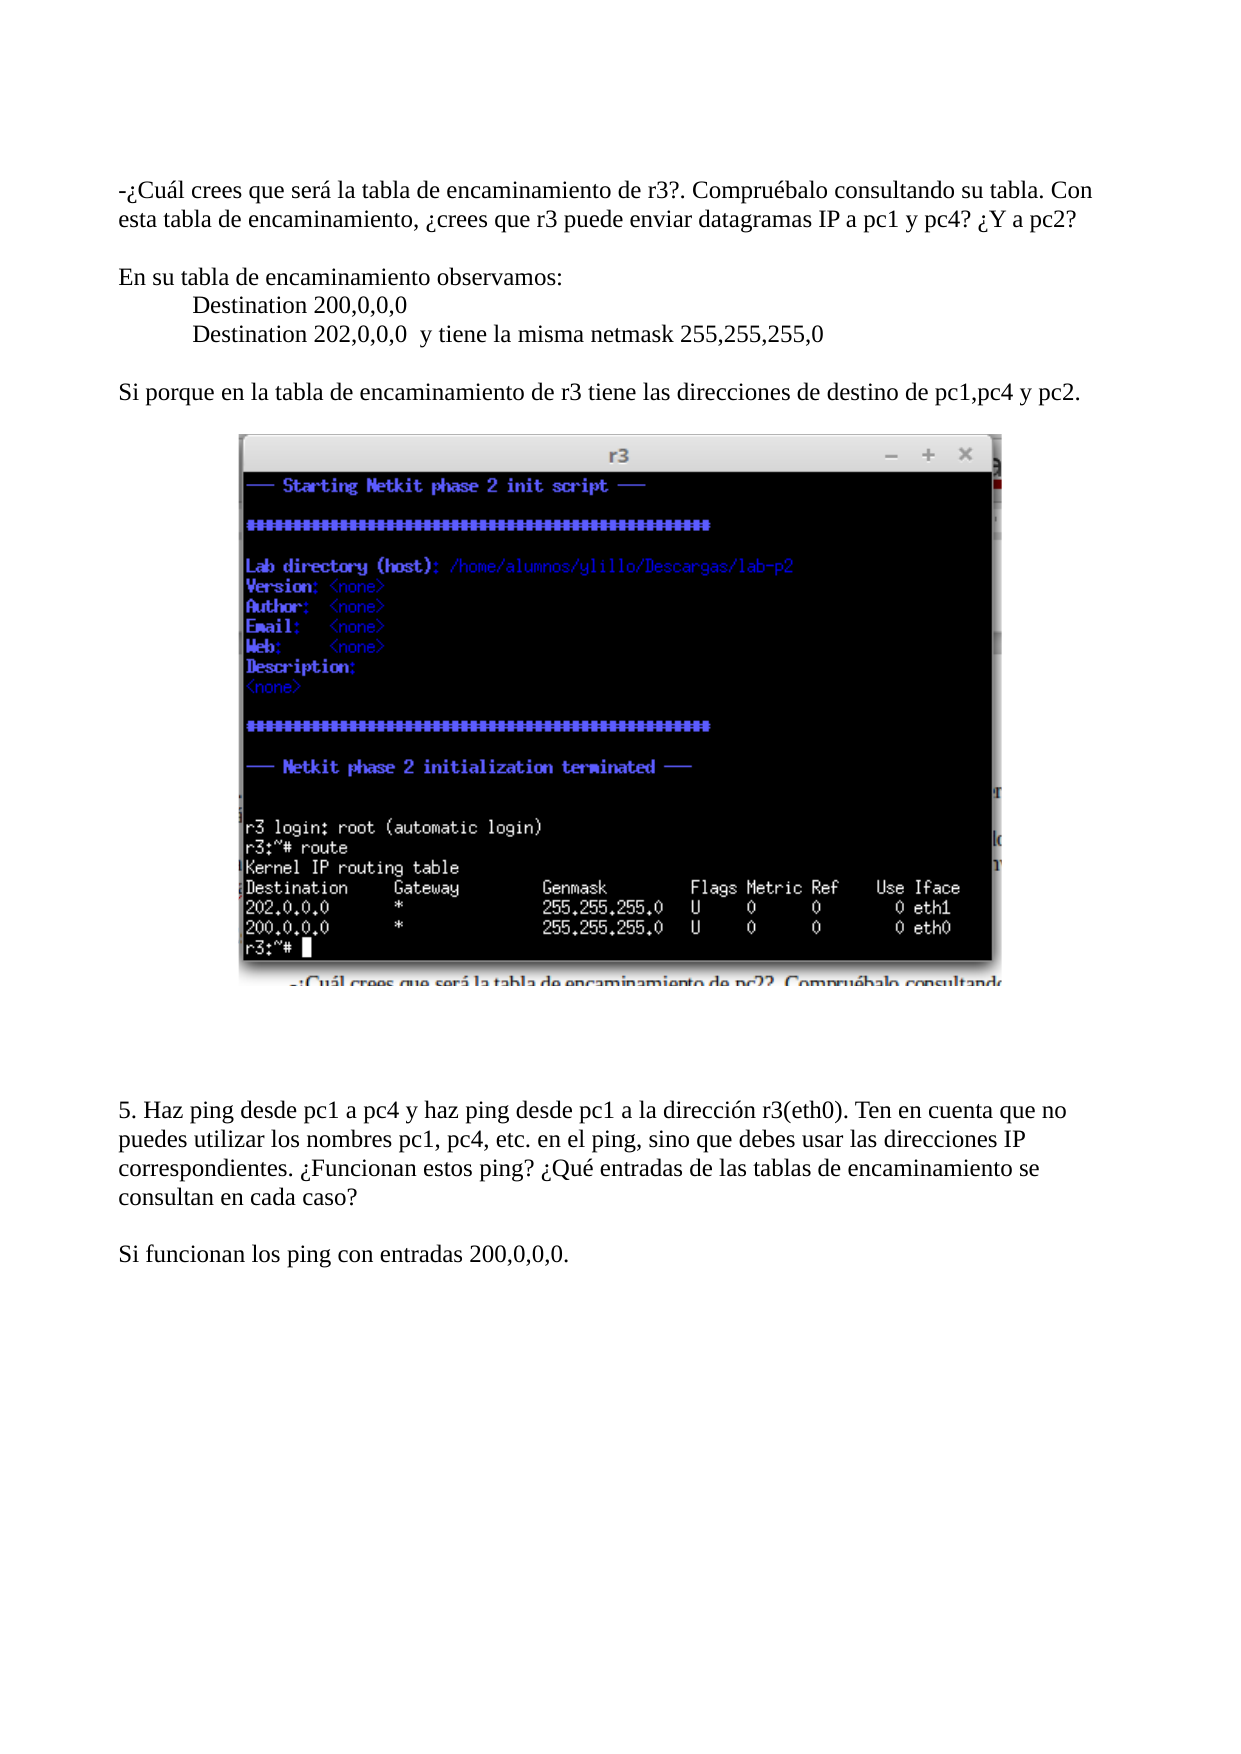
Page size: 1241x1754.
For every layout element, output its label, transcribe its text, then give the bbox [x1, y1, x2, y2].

text En su tabla de encaminamiento observamos: [118, 262, 1122, 291]
text Destination 202,0,0,0 y tiene la misma netmask 255,255,255,0 [118, 319, 1122, 348]
picture [238, 434, 843, 986]
text Destination 200,0,0,0 [118, 291, 1122, 319]
text Si funcionan los ping con entradas 200,0,0,0. [118, 1239, 1122, 1268]
text -¿Cuál crees que será la tabla de encaminamiento de r3?. Compruébalo consultando su tabla. Con esta tabla de encaminamiento, ¿crees que r3 puede enviar datagramas IP a pc1 y pc4? ¿Y a pc2? [118, 176, 1122, 233]
text 5. Haz ping desde pc1 a pc4 y haz ping desde pc1 a la dirección r3(eth0). Ten en cuenta que no puedes utilizar los nombres pc1, pc4, etc. en el ping, sino que debes usar las direcciones IP correspondientes. ¿Funcionan estos ping? ¿Qué entradas de las tablas de encaminamiento se consultan en cada caso? [118, 1096, 1122, 1211]
text Si porque en la tabla de encaminamiento de r3 tiene las direcciones de destino de pc1,pc4 y pc2. [118, 377, 1122, 406]
